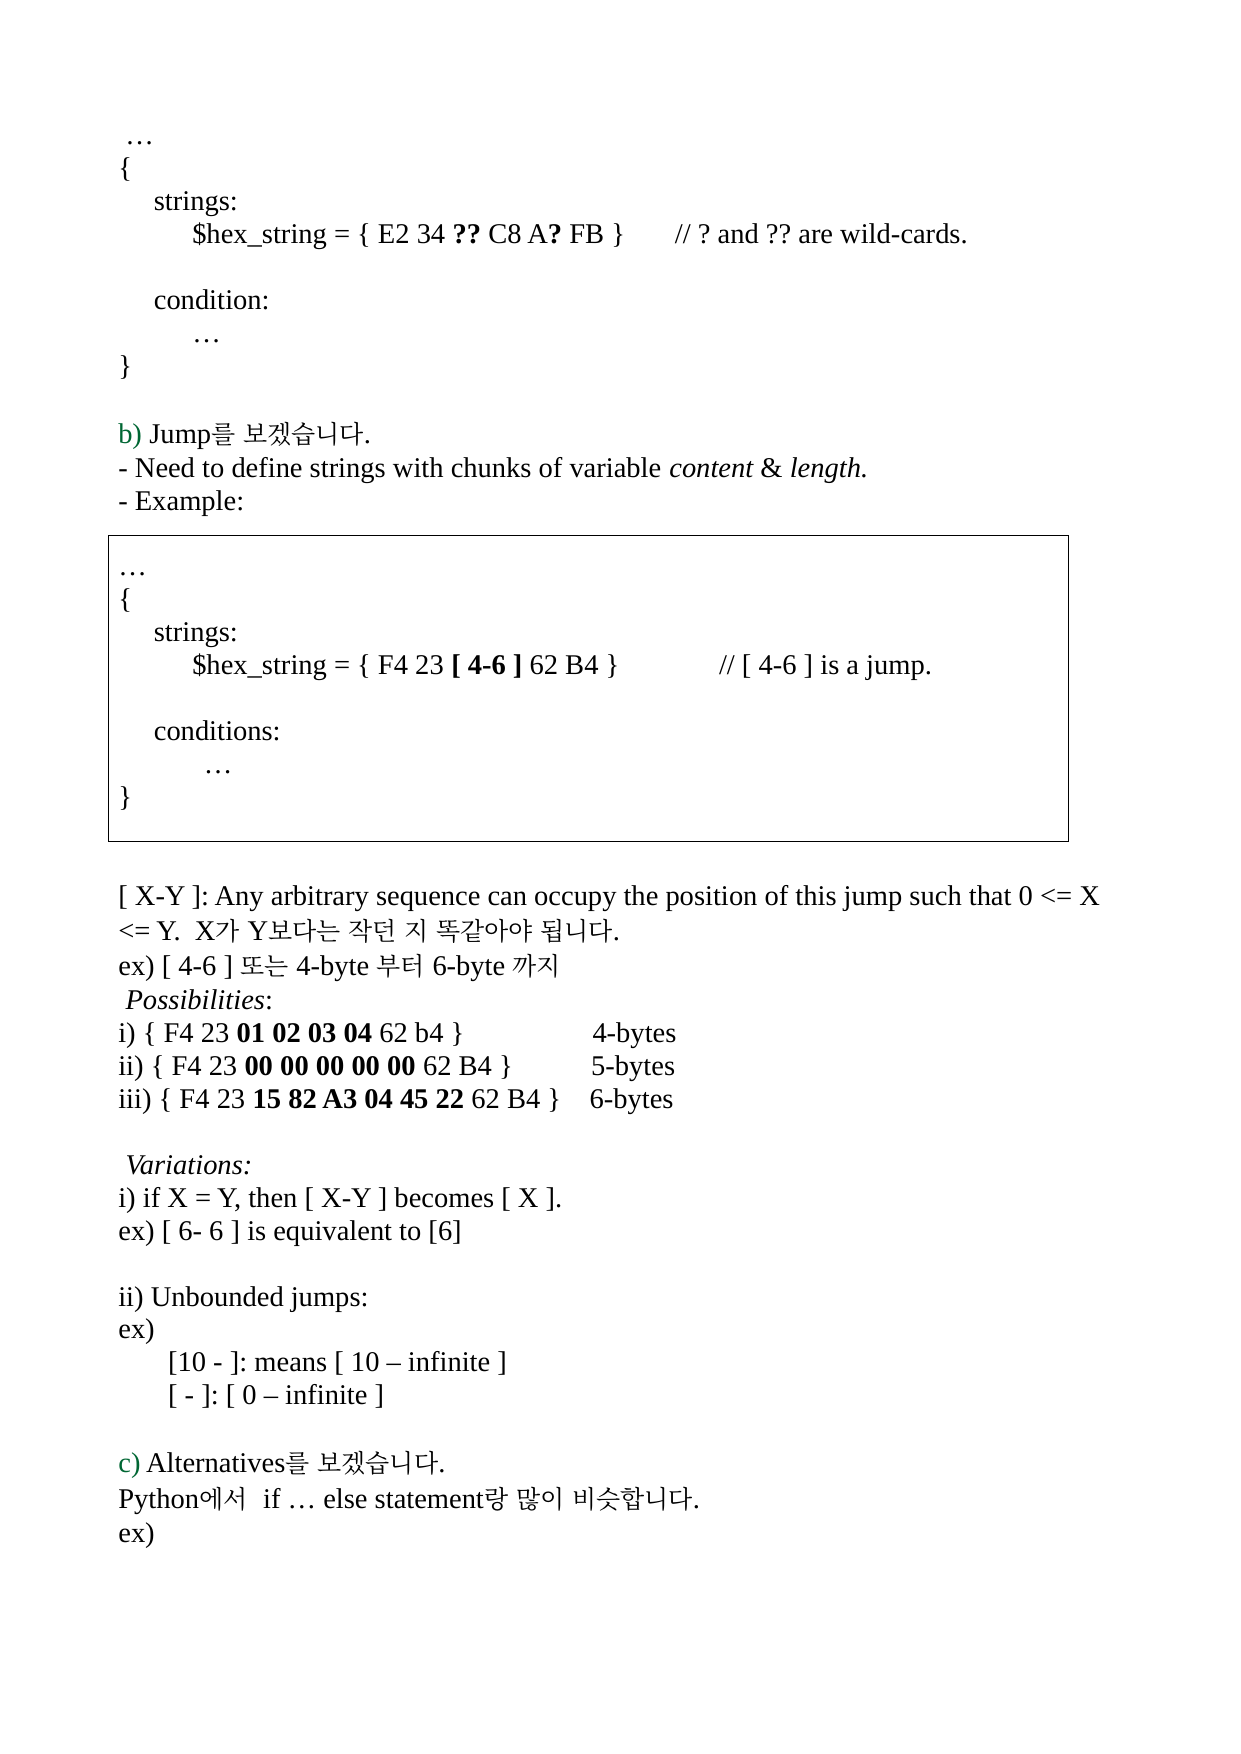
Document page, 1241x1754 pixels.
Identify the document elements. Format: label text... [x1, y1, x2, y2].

text [1069, 779, 1122, 812]
text strings: [118, 184, 1122, 217]
text … [118, 118, 1122, 151]
text ii) Unbounded jumps: [118, 1279, 1122, 1312]
text [ - ]: [ 0 – infinite ] [118, 1378, 1122, 1411]
text i) { F4 23 01 02 03 04 62 b4 } 4-bytes [118, 1016, 1122, 1049]
text … [118, 747, 1068, 779]
text [1069, 747, 1122, 779]
text iii) { F4 23 15 82 A3 04 45 22 62 B4 } 6-bytes [118, 1082, 1122, 1115]
text ex) [118, 1312, 1122, 1345]
text … [118, 316, 1122, 348]
text $hex_string = { E2 34 ?? C8 A? FB } // ? and ?? are wild-cards. [118, 217, 1122, 250]
text { [118, 582, 1068, 615]
text Python에서 if … else statement랑 많이 비슷합니다. [118, 1480, 1122, 1516]
text strings: [118, 615, 1068, 648]
text [ X-Y ]: Any arbitrary sequence can occupy the position of this jump such that 0 <= X <= Y. X가 Y보다는 작던 지 똑같아야 됩니다. [118, 878, 1122, 947]
text } [118, 779, 1068, 812]
text ex) [118, 1516, 1122, 1549]
text Possibilities: [118, 983, 1122, 1016]
text b) Jump를 보겠습니다. [118, 414, 1122, 450]
text c) Alternatives를 보겠습니다. [118, 1444, 1122, 1480]
text conditions: [118, 714, 1068, 747]
text - Need to define strings with chunks of variable content & length. [118, 450, 1122, 483]
text condition: [118, 283, 1122, 316]
text - Example: [118, 483, 1122, 516]
text [1069, 582, 1122, 615]
text … [118, 549, 1068, 582]
text [10 - ]: means [ 10 – infinite ] [118, 1345, 1122, 1378]
text [1069, 549, 1122, 582]
text [1069, 714, 1122, 747]
text i) if X = Y, then [ X-Y ] becomes [ X ]. [118, 1181, 1122, 1213]
text } [118, 348, 1122, 381]
text { [118, 151, 1122, 184]
text ii) { F4 23 00 00 00 00 00 62 B4 } 5-bytes [118, 1049, 1122, 1082]
text Variations: [118, 1148, 1122, 1181]
text [1069, 615, 1122, 648]
text ex) [ 6- 6 ] is equivalent to [6] [118, 1213, 1122, 1246]
text ex) [ 4-6 ] 또는 4-byte 부터 6-byte 까지 [118, 947, 1122, 983]
text [1069, 648, 1122, 681]
text $hex_string = { F4 23 [ 4-6 ] 62 B4 } // [ 4-6 ] is a jump. [118, 648, 1068, 681]
